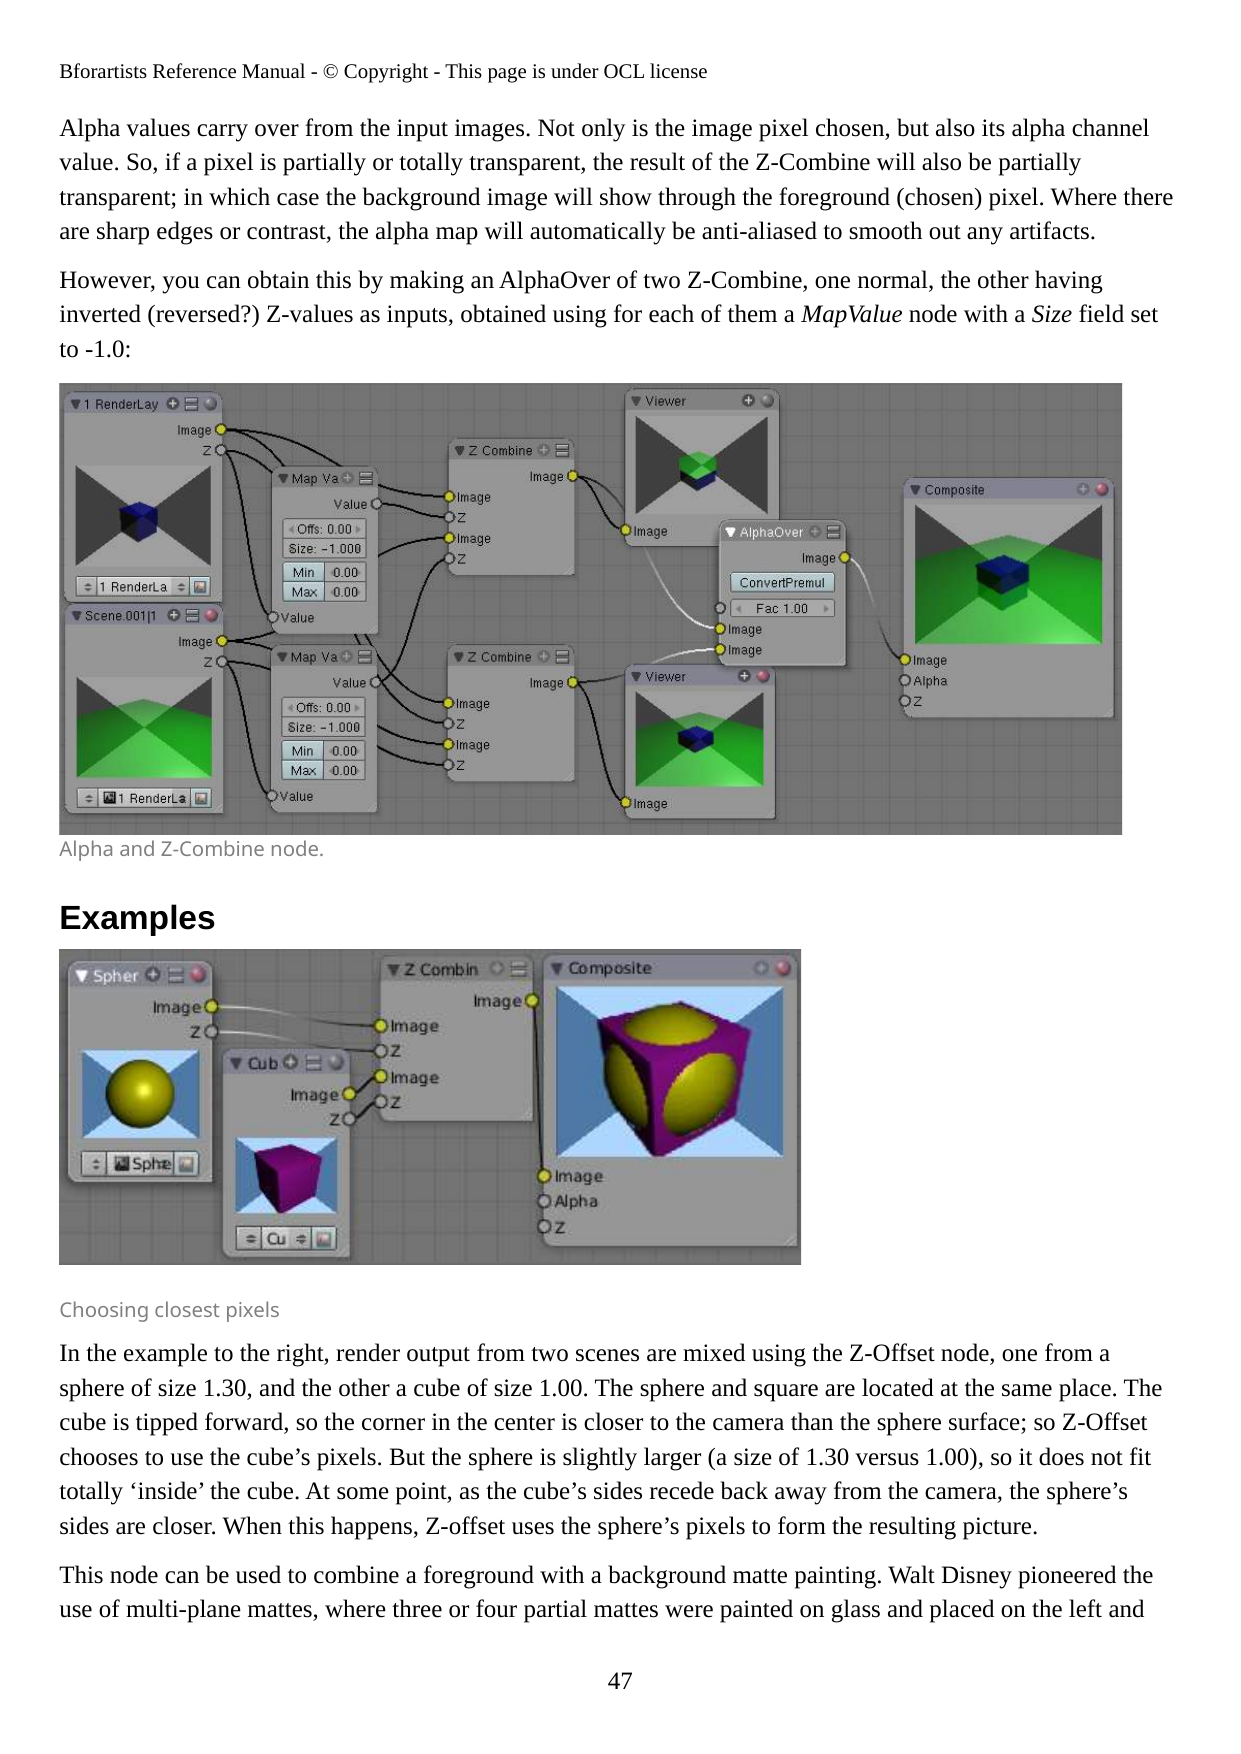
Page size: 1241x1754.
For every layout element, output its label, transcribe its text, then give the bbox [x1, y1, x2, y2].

text In the example to the right, render output from two scenes are mixed using the Z-Offset node, one from a sphere of size 1.30, and the other a cube of size 1.00. The sphere and square are located at the same place. The cube is tipped forward, so the corner in the center is closer to the camera than the sphere surface; so Z-Offset chooses to use the cube’s pixels. But the sphere is slightly larger (a size of 1.30 versus 1.00), so it does not fit totally ‘inside’ the cube. At some point, as the cube’s sides recede back away from the camera, the sphere’s sides are closer. When this happens, Z-offset uses the sphere’s pixels to form the resulting picture. [59, 1338, 1181, 1539]
picture [59, 383, 1123, 835]
text Alpha and Z-Combine node. [59, 383, 1181, 863]
text Alpha values carry over from the input images. Not only is the image pixel chosen, but also its alpha channel value. So, if a pixel is partially or totally transparent, the result of the Z-Combine will also be partially transparent; in which case the background image will show through the foreground (chosen) pixel. Where there are sharp edges or contrast, the alpha map will automatically be anti-aliased to smooth out any artifacts. [59, 113, 1181, 245]
text Choosing closest pixels [59, 1293, 1181, 1324]
text However, you can obtain this by making an AlphaOver of two Z-Combine, one normal, the other having inverted (reversed?) Z-values as inputs, obtained using for each of them a MapValue node with a Size field set to -1.0: [59, 265, 1181, 363]
picture [59, 949, 802, 1265]
text This node can be used to combine a foreground with a background matte painting. Walt Disney pioneered the use of multi-plane mattes, where three or four partial mattes were painted on glass and placed on the left and [59, 1560, 1181, 1623]
subtitle Examples [59, 898, 1181, 937]
